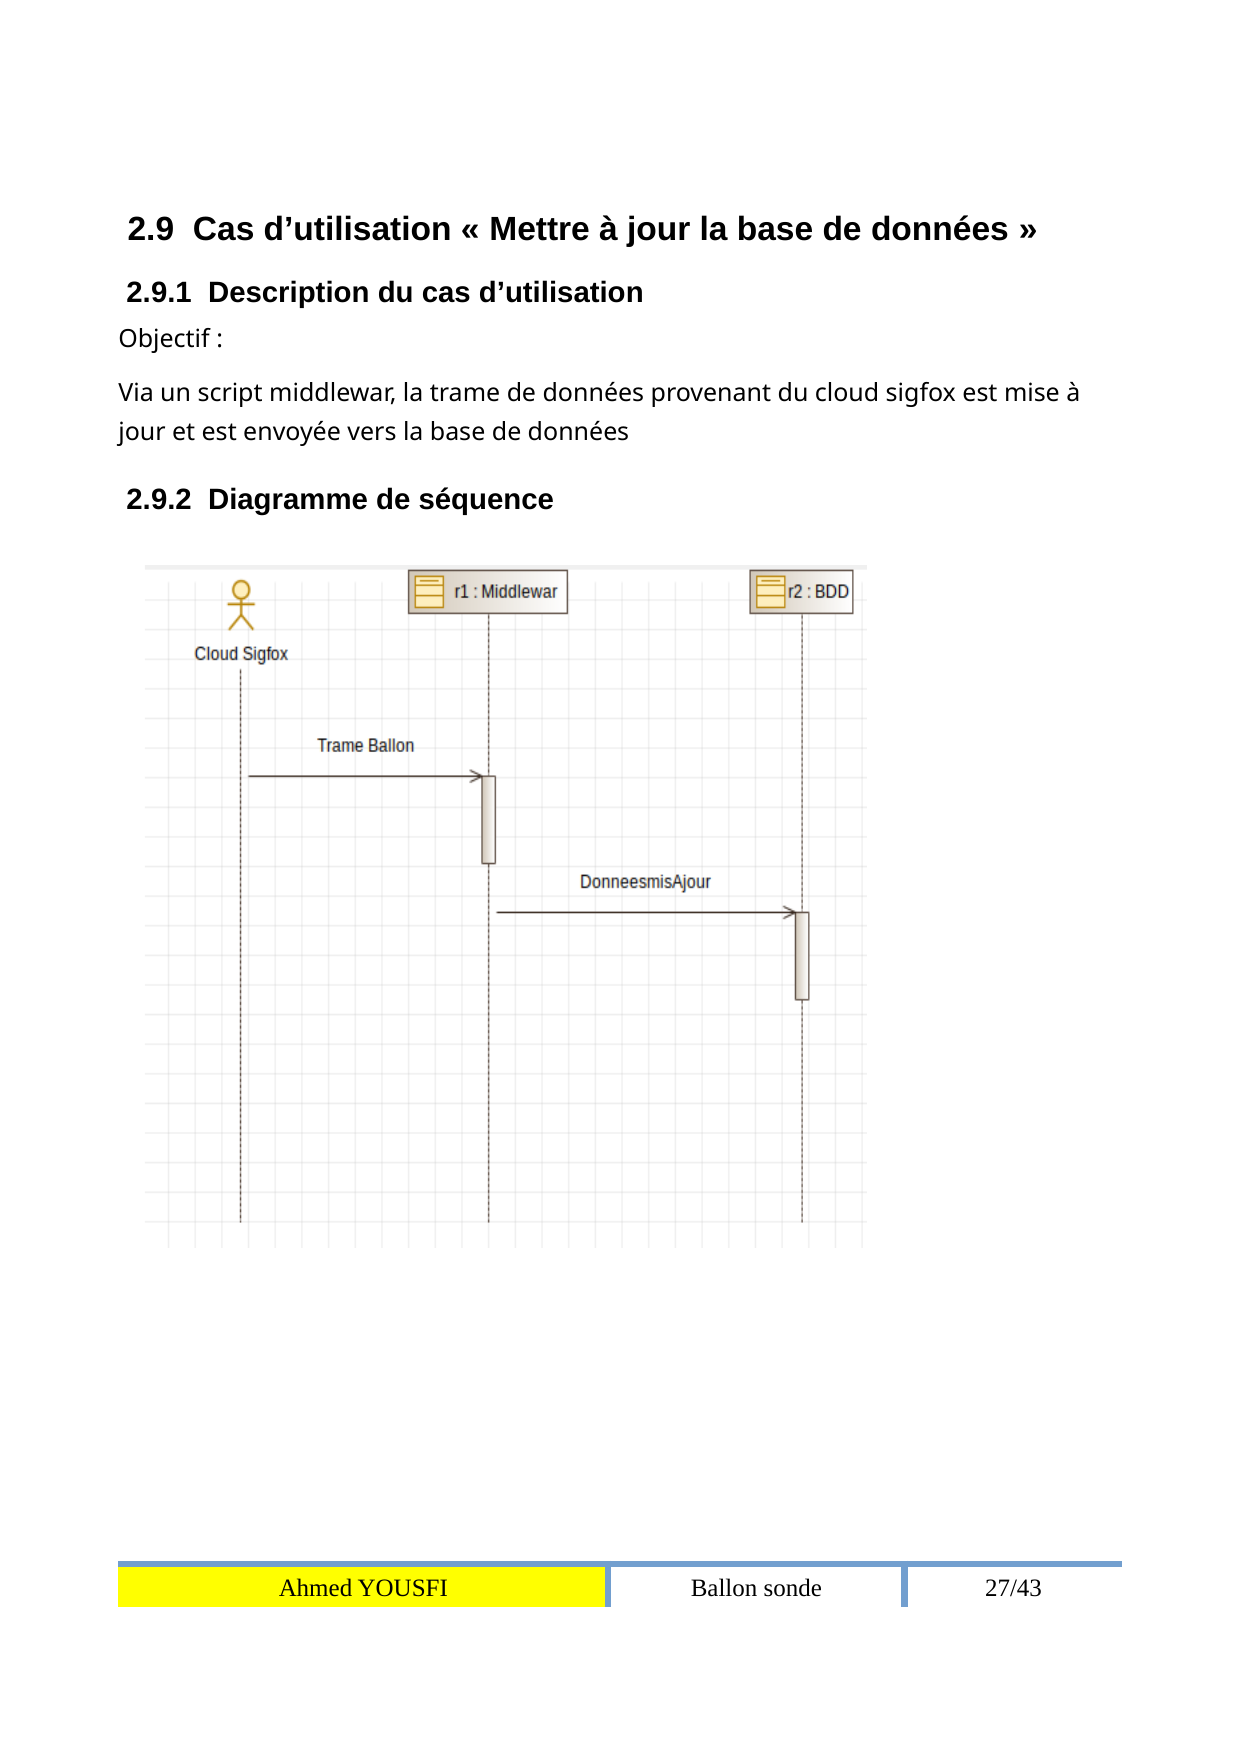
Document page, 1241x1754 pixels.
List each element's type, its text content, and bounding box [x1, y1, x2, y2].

subtitle Diagramme de séquence [118, 482, 1122, 516]
picture [144, 565, 867, 1248]
subtitle Description du cas d’utilisation [118, 275, 1122, 308]
subtitle Cas d’utilisation « Mettre à jour la base de données » [118, 209, 1122, 248]
text Objectif : [118, 321, 1122, 355]
text Via un script middlewar, la trame de données provenant du cloud sigfox est mise à jour et est envoyée vers la base de données [118, 375, 1122, 448]
